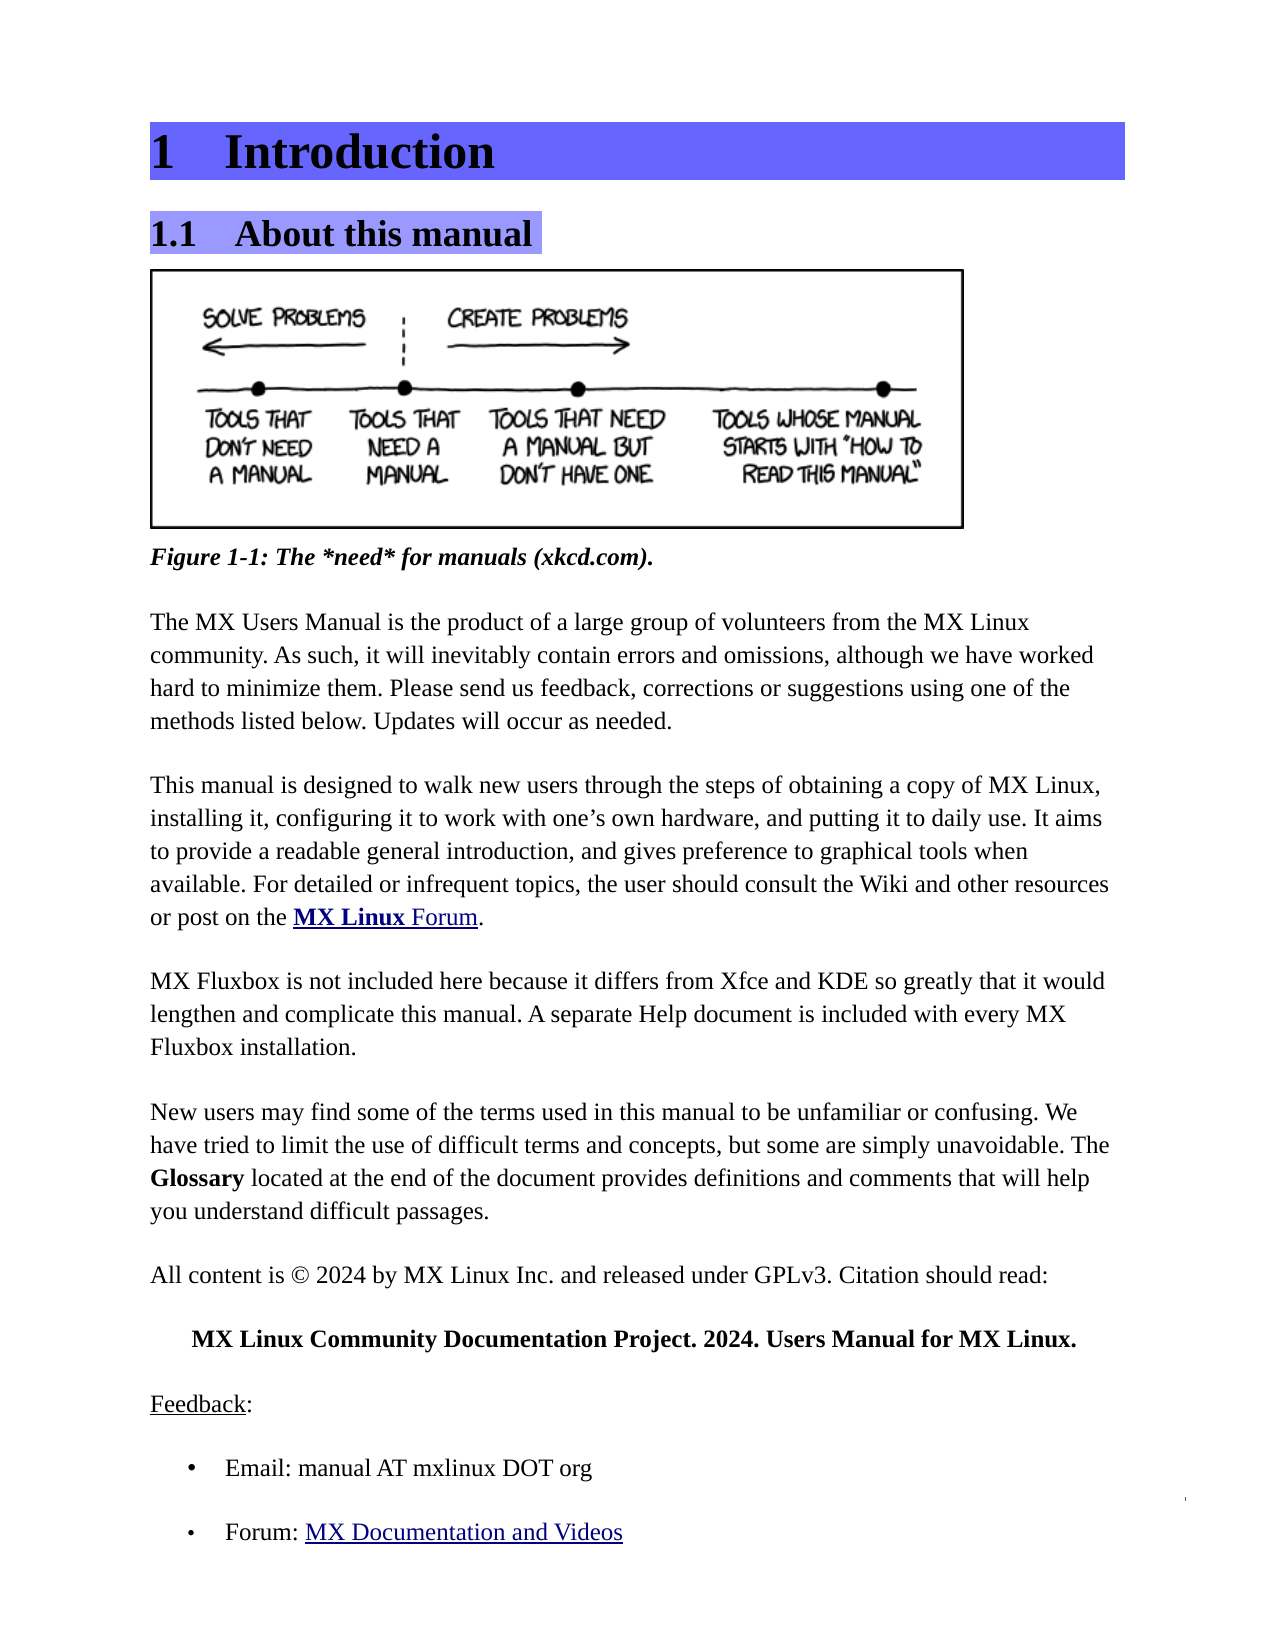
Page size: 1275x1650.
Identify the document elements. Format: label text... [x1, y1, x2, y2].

text All content is © 2024 by MX Linux Inc. and released under GPLv3. Citation should read: [150, 1260, 1125, 1289]
text New users may find some of the terms used in this manual to be unfamiliar or confusing. We have tried to limit the use of difficult terms and concepts, but some are simply unavoidable. The Glossary located at the end of the document provides definitions and comments that will help you understand difficult passages. [150, 1097, 1125, 1224]
subtitle 1.1 About this manual [542, 211, 1110, 254]
text MX Linux Community Documentation Project. 2024. Users Manual for MX Linux. [150, 1324, 1125, 1353]
list Email: manual AT mxlinux DOT org [187, 1453, 1125, 1482]
text The MX Users Manual is the product of a large group of volunteers from the MX Linux community. As such, it will inevitably contain errors and omissions, although we have worked hard to minimize them. Please send us feedback, corrections or suggestions using one of the methods listed below. Updates will occur as needed. [150, 607, 1125, 734]
text Figure 1-1: The *need* for manuals (xkcd.com). [150, 542, 1109, 571]
picture [150, 269, 964, 529]
subtitle 1 Introduction [150, 122, 1125, 180]
list Forum: MX Documentation and Videos [187, 1517, 1125, 1546]
text Feedback: [150, 1389, 1125, 1417]
text MX Fluxbox is not included here because it differs from Xfce and KDE so greatly that it would lengthen and complicate this manual. A separate Help document is included with every MX Fluxbox installation. [150, 966, 1125, 1061]
text This manual is designed to walk new users through the steps of obtaining a copy of MX Linux, installing it, configuring it to work with one’s own hardware, and putting it to daily use. It aims to provide a readable general introduction, and gives preference to graphical tools when available. For detailed or infrequent topics, the user should consult the Wiki and other resources or post on the MX Linux Forum. [150, 770, 1125, 931]
